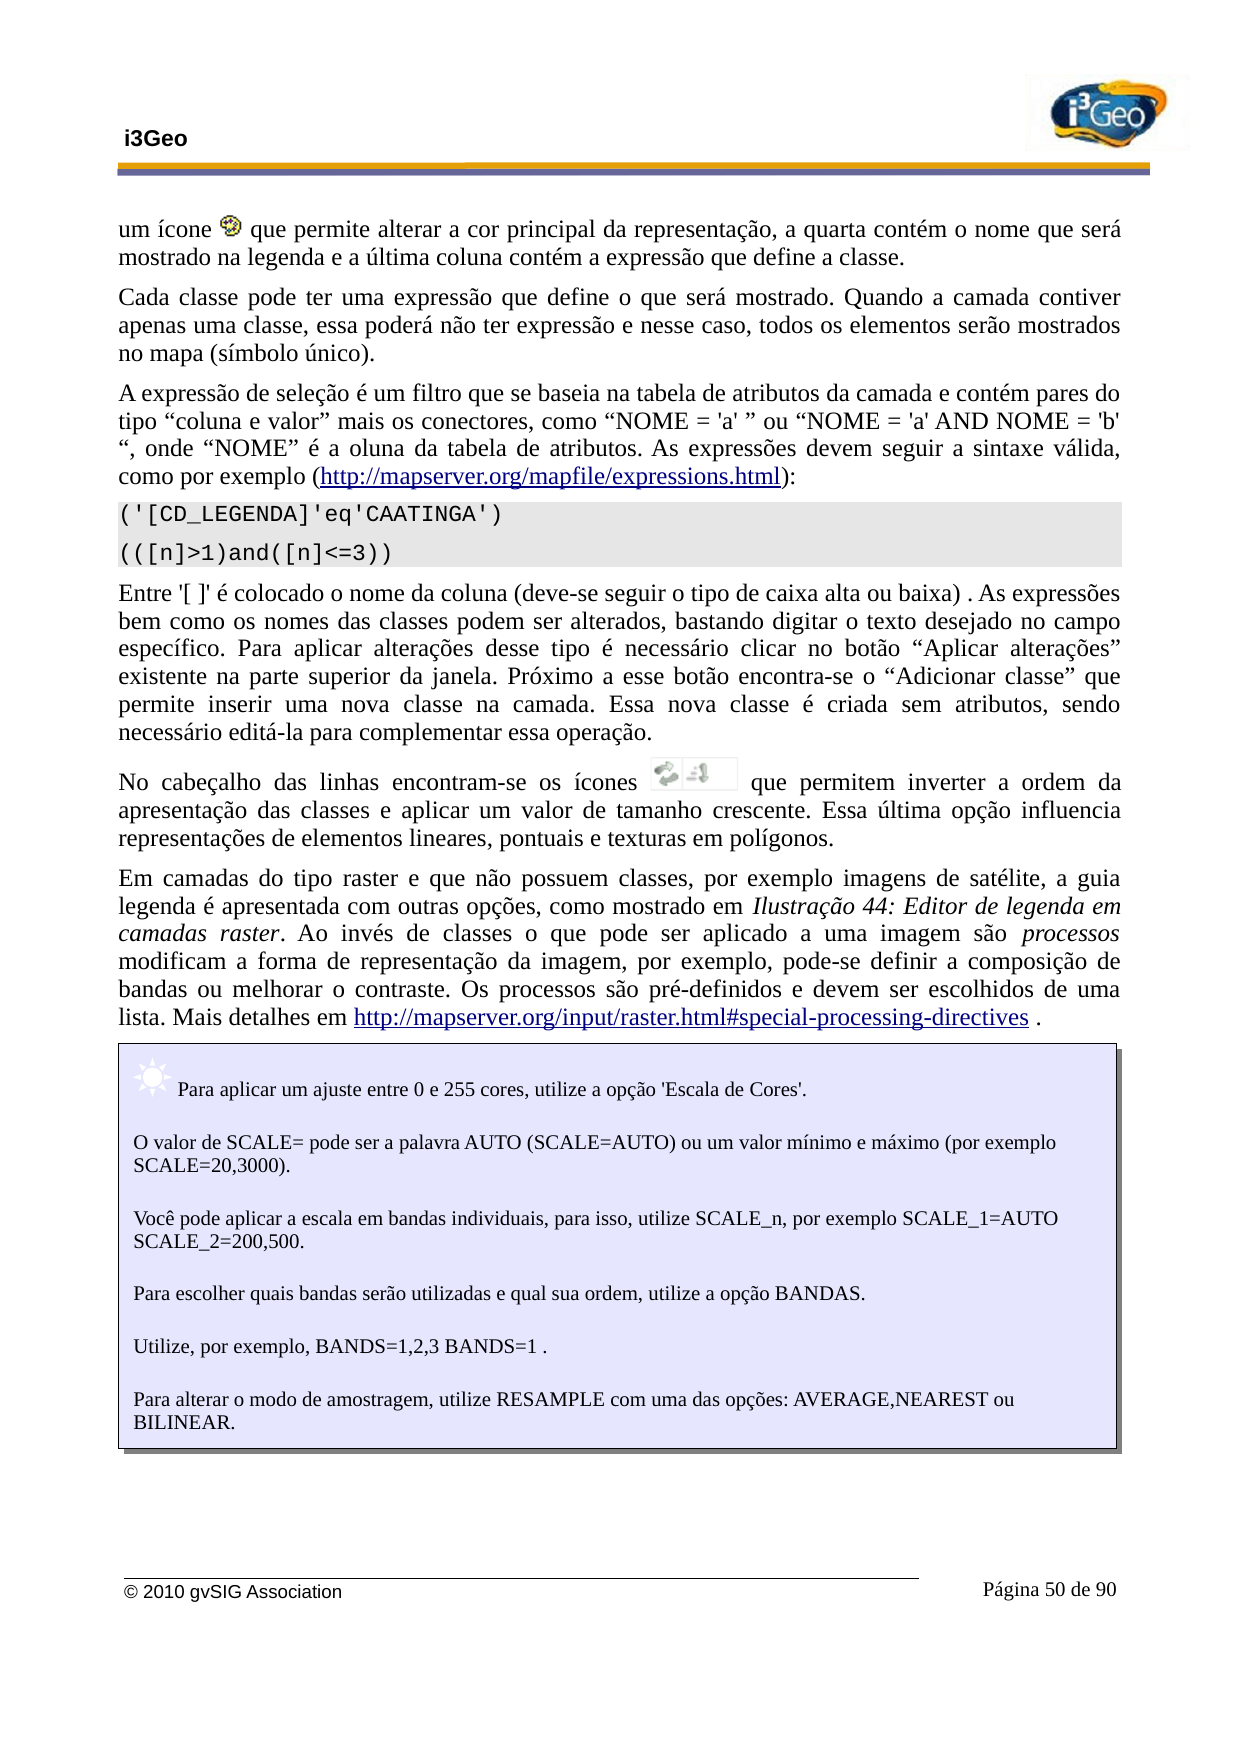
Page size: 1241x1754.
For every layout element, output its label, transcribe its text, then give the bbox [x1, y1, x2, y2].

text Em camadas do tipo raster e que não possuem classes, por exemplo imagens de satélite, a guia legenda é apresentada com outras opções, como mostrado em Ilustração 44: Editor de legenda em camadas raster. Ao invés de classes o que pode ser aplicado a uma imagem são processos modificam a forma de representação da imagem, por exemplo, pode-se definir a composição de bandas ou melhorar o contraste. Os processos são pré-definidos e devem ser escolhidos de uma lista. Mais detalhes em http://mapserver.org/input/raster.html#special-processing-directives . [118, 864, 1122, 1030]
text um ícone que permite alterar a cor principal da representação, a quarta contém o nome que será mostrado na legenda e a última coluna contém a expressão que define a classe. [118, 214, 1122, 271]
text No cabeçalho das linhas encontram-se os ícones que permitem inverter a ordem da apresentação das classes e aplicar um valor de tamanho crescente. Essa última opção influencia representações de elementos lineares, pontuais e texturas em polígonos. [118, 758, 1122, 852]
text Você pode aplicar a escala em bandas individuais, para isso, utilize SCALE_n, por exemplo SCALE_1=AUTO SCALE_2=200,500. [119, 1192, 1116, 1253]
text Para alterar o modo de amostragem, utilize RESAMPLE com uma das opções: AVERAGE,NEAREST ou BILINEAR. [119, 1373, 1116, 1448]
picture [1025, 74, 1191, 151]
text Cada classe pode ter uma expressão que define o que será mostrado. Quando a camada contiver apenas uma classe, essa poderá não ter expressão e nesse caso, todos os elementos serão mostrados no mapa (símbolo único). [118, 283, 1122, 367]
text O valor de SCALE= pode ser a palavra AUTO (SCALE=AUTO) ou um valor mínimo e máximo (por exemplo SCALE=20,3000). [119, 1116, 1116, 1177]
text Entre '[ ]' é colocado o nome da coluna (deve-se seguir o tipo de caixa alta ou baixa) . As expressões bem como os nomes das classes podem ser alterados, bastando digitar o texto desejado no campo específico. Para aplicar alterações desse tipo é necessário clicar no botão “Aplicar alterações” existente na parte superior da janela. Próximo a esse botão encontra-se o “Adicionar classe” que permite inserir uma nova classe na camada. Essa nova classe é criada sem atributos, sendo necessário editá-la para complementar essa operação. [118, 579, 1122, 745]
picture [138, 1063, 167, 1097]
text Para escolher quais bandas serão utilizadas e qual sua ordem, utilize a opção BANDAS. [119, 1267, 1116, 1305]
text (([n]>1)and([n]<=3)) [118, 541, 1122, 567]
picture [164, 1074, 173, 1081]
picture [133, 1074, 141, 1081]
text A expressão de seleção é um filtro que se baseia na tabela de atributos da camada e contém pares do tipo “coluna e valor” mais os conectores, como “NOME = 'a' ” ou “NOME = 'a' AND NOME = 'b' “, onde “NOME” é a oluna da tabela de atributos. As expressões devem seguir a sintaxe válida, como por exemplo (http://mapserver.org/mapfile/expressions.html): [118, 379, 1122, 490]
picture [219, 214, 243, 238]
text Utilize, por exemplo, BANDS=1,2,3 BANDS=1 . [119, 1320, 1116, 1358]
text ('[CD_LEGENDA]'eq'CAATINGA') [118, 502, 1122, 528]
picture [149, 1057, 156, 1066]
picture [650, 757, 739, 791]
text Para aplicar um ajuste entre 0 e 255 cores, utilize a opção 'Escala de Cores'. [119, 1044, 1116, 1101]
